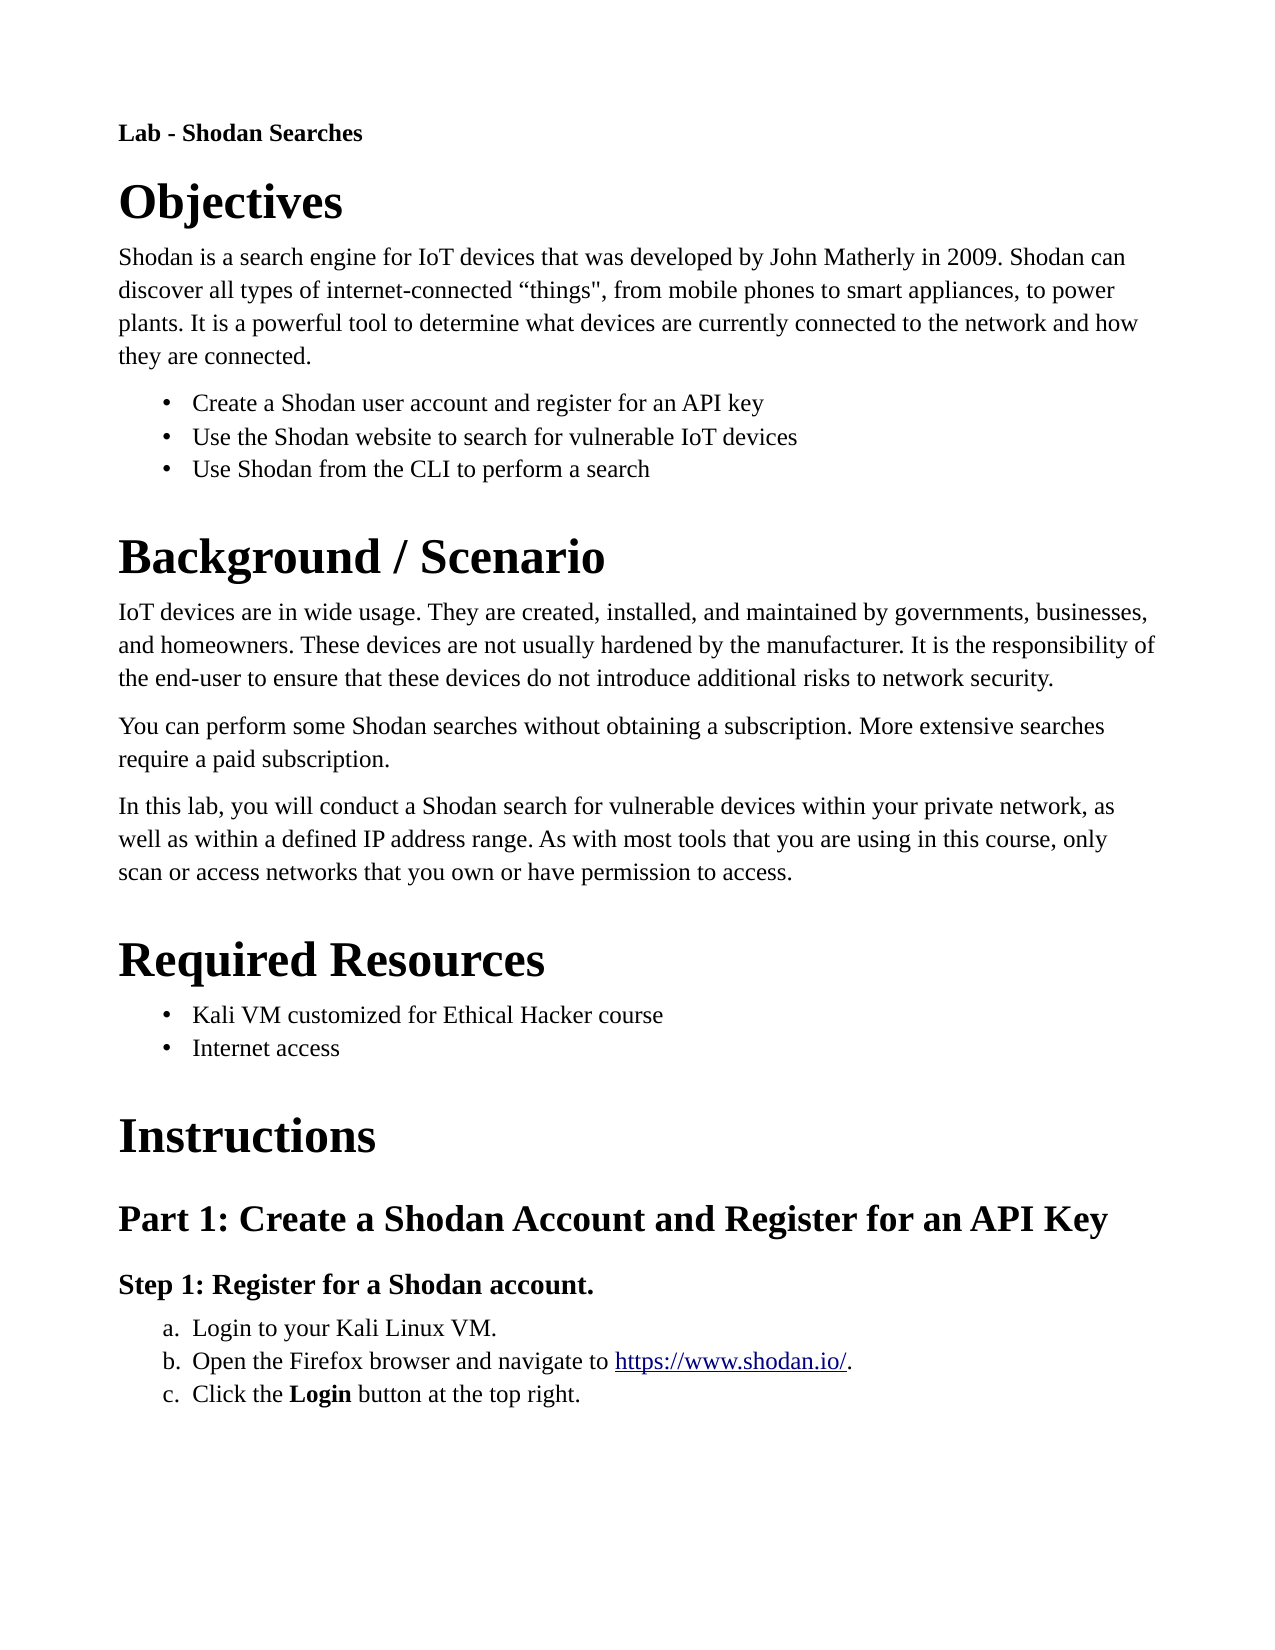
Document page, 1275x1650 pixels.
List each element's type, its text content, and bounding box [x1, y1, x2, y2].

text IoT devices are in wide usage. They are created, installed, and maintained by governments, businesses, and homeowners. These devices are not usually hardened by the manufacturer. It is the responsibility of the end-user to ensure that these devices do not introduce additional risks to network security. [118, 597, 1157, 692]
subtitle Required Resources [118, 930, 1157, 988]
list Use Shodan from the CLI to perform a search [162, 454, 1157, 483]
text Shodan is a search engine for IoT devices that was developed by John Matherly in 2009. Shodan can discover all types of internet-connected “things", from mobile phones to smart appliances, to power plants. It is a powerful tool to determine what devices are currently connected to the network and how they are connected. [118, 242, 1157, 370]
text You can perform some Shodan searches without obtaining a subscription. More extensive searches require a paid subscription. [118, 711, 1157, 773]
list Open the Firefox browser and navigate to https://www.shodan.io/. [162, 1346, 1157, 1374]
list Use the Shodan website to search for vulnerable IoT devices [162, 422, 1157, 450]
list Create a Shodan user account and register for an API key [162, 388, 1157, 417]
text In this lab, you will conduct a Shodan search for vulnerable devices within your private network, as well as within a defined IP address range. As with most tools that you are using in this course, only scan or access networks that you own or have permission to access. [118, 791, 1157, 886]
text Lab - Shodan Searches [118, 118, 1157, 147]
list Login to your Kali Linux VM. [162, 1313, 1157, 1342]
subtitle Step 1: Register for a Shodan account. [118, 1267, 1157, 1300]
list Click the Login button at the top right. [162, 1379, 1157, 1408]
subtitle Part 1: Create a Shodan Account and Register for an API Key [118, 1197, 1157, 1240]
list Kali VM customized for Ethical Hacker course [162, 1000, 1157, 1029]
subtitle Instructions [118, 1106, 1157, 1163]
subtitle Objectives [118, 172, 1157, 229]
list Internet access [162, 1033, 1157, 1062]
subtitle Background / Scenario [118, 527, 1157, 585]
